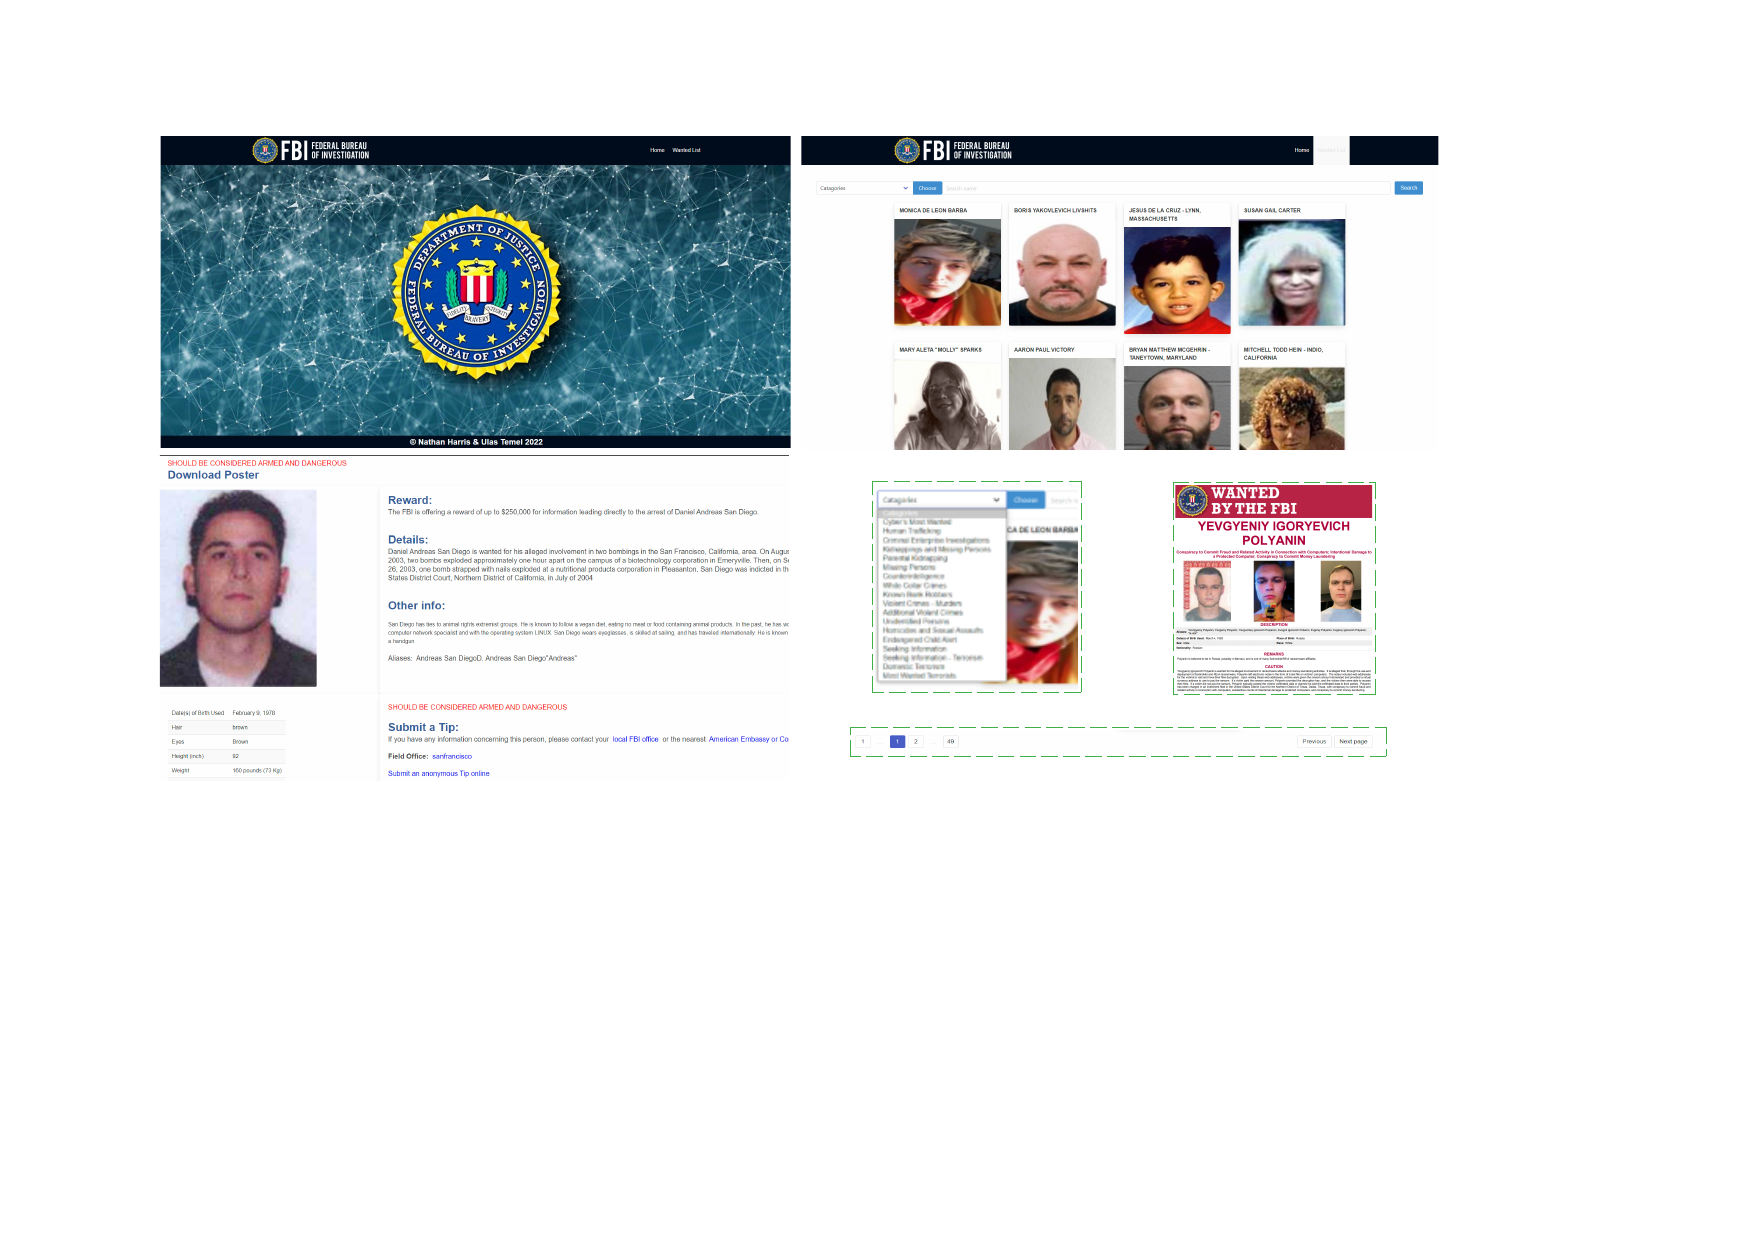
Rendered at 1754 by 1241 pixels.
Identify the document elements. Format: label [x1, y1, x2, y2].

picture [160, 136, 791, 448]
picture [874, 484, 1078, 690]
picture [801, 136, 1439, 450]
picture [852, 730, 1384, 754]
picture [1175, 485, 1373, 692]
picture [159, 455, 789, 781]
